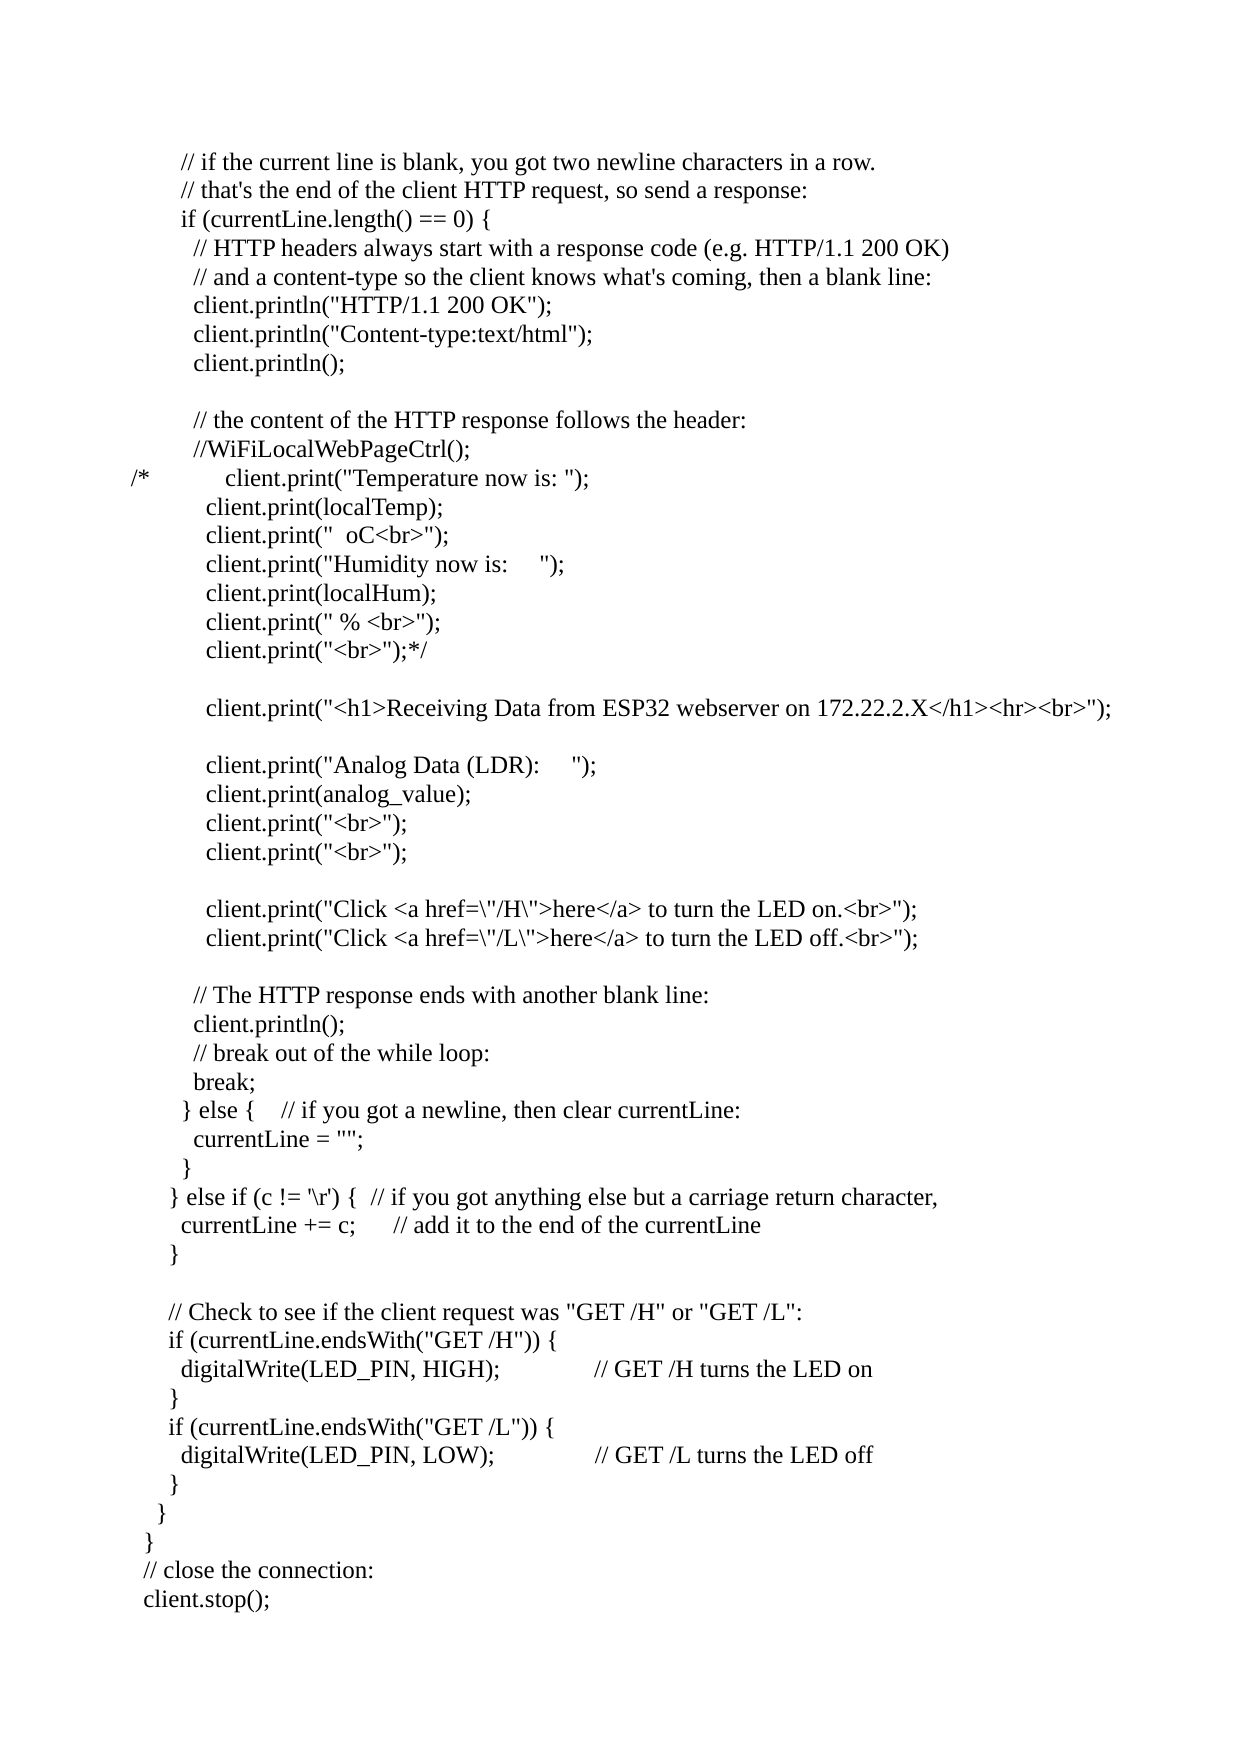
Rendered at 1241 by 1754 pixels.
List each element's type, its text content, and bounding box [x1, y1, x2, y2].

text client.print(analog_value); [118, 779, 1122, 808]
text } [118, 1498, 1122, 1527]
text client.print("Click <a href=\"/H\">here</a> to turn the LED on.<br>"); [118, 894, 1122, 923]
text } [118, 1527, 1122, 1556]
text client.print(localHum); [118, 578, 1122, 607]
text currentLine += c; // add it to the end of the currentLine [118, 1211, 1122, 1239]
text if (currentLine.endsWith("GET /H")) { [118, 1326, 1122, 1354]
text client.println(); [118, 348, 1122, 377]
text } else { // if you got a newline, then clear currentLine: [118, 1096, 1122, 1124]
text // and a content-type so the client knows what's coming, then a blank line: [118, 262, 1122, 291]
text digitalWrite(LED_PIN, HIGH); // GET /H turns the LED on [118, 1354, 1122, 1383]
text client.println("HTTP/1.1 200 OK"); [118, 291, 1122, 319]
text } [118, 1153, 1122, 1182]
text // The HTTP response ends with another blank line: [118, 981, 1122, 1009]
text client.print("<br>");*/ [118, 636, 1122, 664]
text currentLine = ""; [118, 1124, 1122, 1153]
text // HTTP headers always start with a response code (e.g. HTTP/1.1 200 OK) [118, 233, 1122, 262]
text client.print("Analog Data (LDR): "); [118, 751, 1122, 779]
text // that's the end of the client HTTP request, so send a response: [118, 176, 1122, 204]
text /* client.print("Temperature now is: "); [118, 463, 1122, 492]
text if (currentLine.endsWith("GET /L")) { [118, 1412, 1122, 1441]
text } [118, 1469, 1122, 1498]
text client.print(localTemp); [118, 492, 1122, 521]
text digitalWrite(LED_PIN, LOW); // GET /L turns the LED off [118, 1441, 1122, 1469]
text client.print("<h1>Receiving Data from ESP32 webserver on 172.22.2.X</h1><hr><br>"); [118, 693, 1122, 722]
text client.print(" oC<br>"); [118, 521, 1122, 549]
text // the content of the HTTP response follows the header: [118, 406, 1122, 434]
text // break out of the while loop: [118, 1038, 1122, 1067]
text // if the current line is blank, you got two newline characters in a row. [118, 147, 1122, 176]
text client.print("<br>"); [118, 808, 1122, 837]
text } [118, 1239, 1122, 1268]
text } else if (c != '\r') { // if you got anything else but a carriage return character, [118, 1182, 1122, 1211]
text client.println(); [118, 1009, 1122, 1038]
text // Check to see if the client request was "GET /H" or "GET /L": [118, 1297, 1122, 1326]
text client.println("Content-type:text/html"); [118, 319, 1122, 348]
text // close the connection: [118, 1556, 1122, 1584]
text break; [118, 1067, 1122, 1096]
text client.print("<br>"); [118, 837, 1122, 866]
text client.print(" % <br>"); [118, 607, 1122, 636]
text client.print("Humidity now is: "); [118, 549, 1122, 578]
text client.print("Click <a href=\"/L\">here</a> to turn the LED off.<br>"); [118, 923, 1122, 952]
text } [118, 1383, 1122, 1412]
text //WiFiLocalWebPageCtrl(); [118, 434, 1122, 463]
text if (currentLine.length() == 0) { [118, 204, 1122, 233]
text client.stop(); [118, 1584, 1122, 1613]
